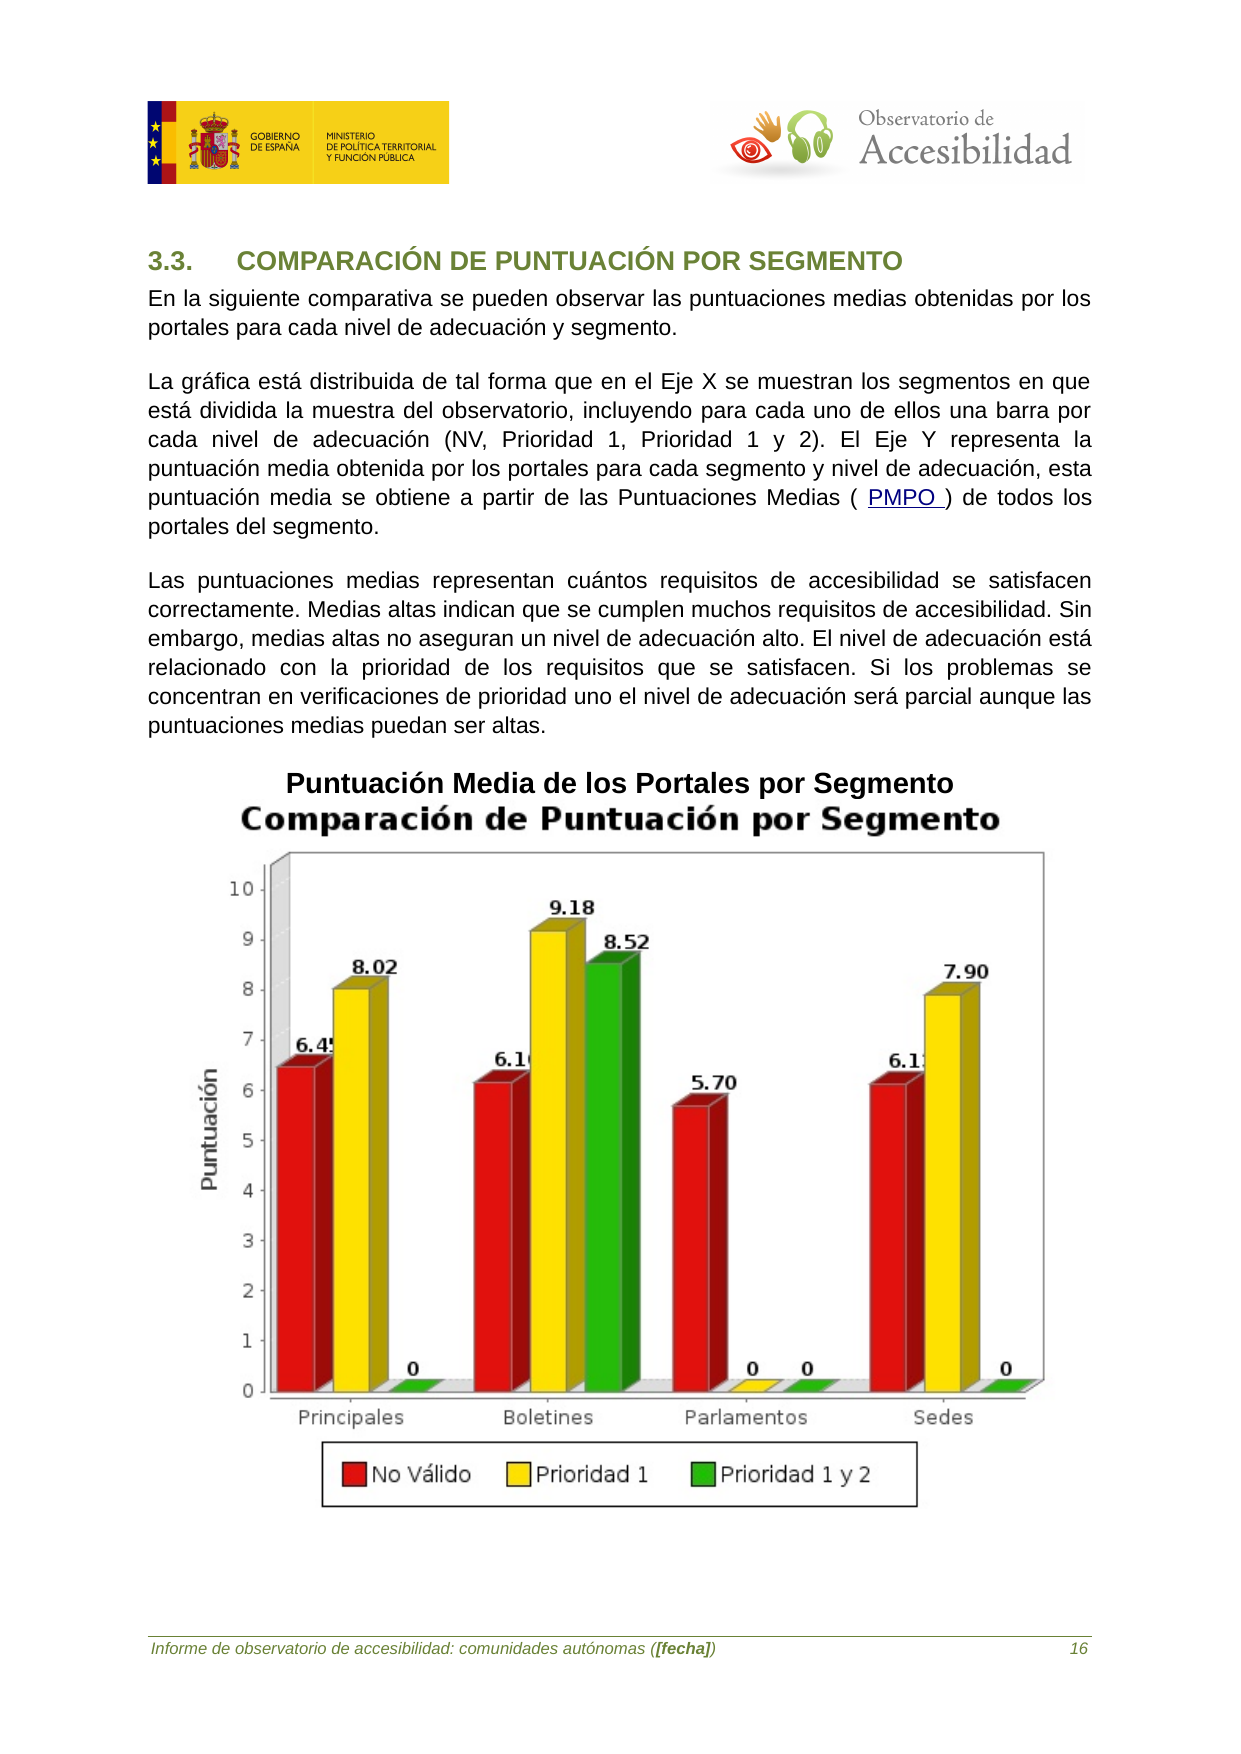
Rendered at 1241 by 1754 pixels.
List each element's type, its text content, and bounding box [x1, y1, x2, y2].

picture [710, 101, 1086, 184]
picture [178, 799, 1062, 1509]
text En la siguiente comparativa se pueden observar las puntuaciones medias obtenidas por los portales para cada nivel de adecuación y segmento. [148, 285, 1092, 341]
text Las puntuaciones medias representan cuántos requisitos de accesibilidad se satisfacen correctamente. Medias altas indican que se cumplen muchos requisitos de accesibilidad. Sin embargo, medias altas no aseguran un nivel de adecuación alto. El nivel de adecuación está relacionado con la prioridad de los requisitos que se satisfacen. Si los problemas se concentran en verificaciones de prioridad uno el nivel de adecuación será parcial aunque las puntuaciones medias puedan ser altas. [148, 567, 1092, 738]
text Puntuación Media de los Portales por Segmento [148, 766, 1092, 799]
subtitle Comparación de puntuación por segmento [148, 245, 1092, 276]
picture [147, 101, 450, 184]
text La gráfica está distribuida de tal forma que en el Eje X se muestran los segmentos en que está dividida la muestra del observatorio, incluyendo para cada uno de ellos una barra por cada nivel de adecuación (NV, Prioridad 1, Prioridad 1 y 2). El Eje Y representa la puntuación media obtenida por los portales para cada segmento y nivel de adecuación, esta puntuación media se obtiene a partir de las Puntuaciones Medias ( PMPO ) de todos los portales del segmento. [148, 368, 1092, 539]
